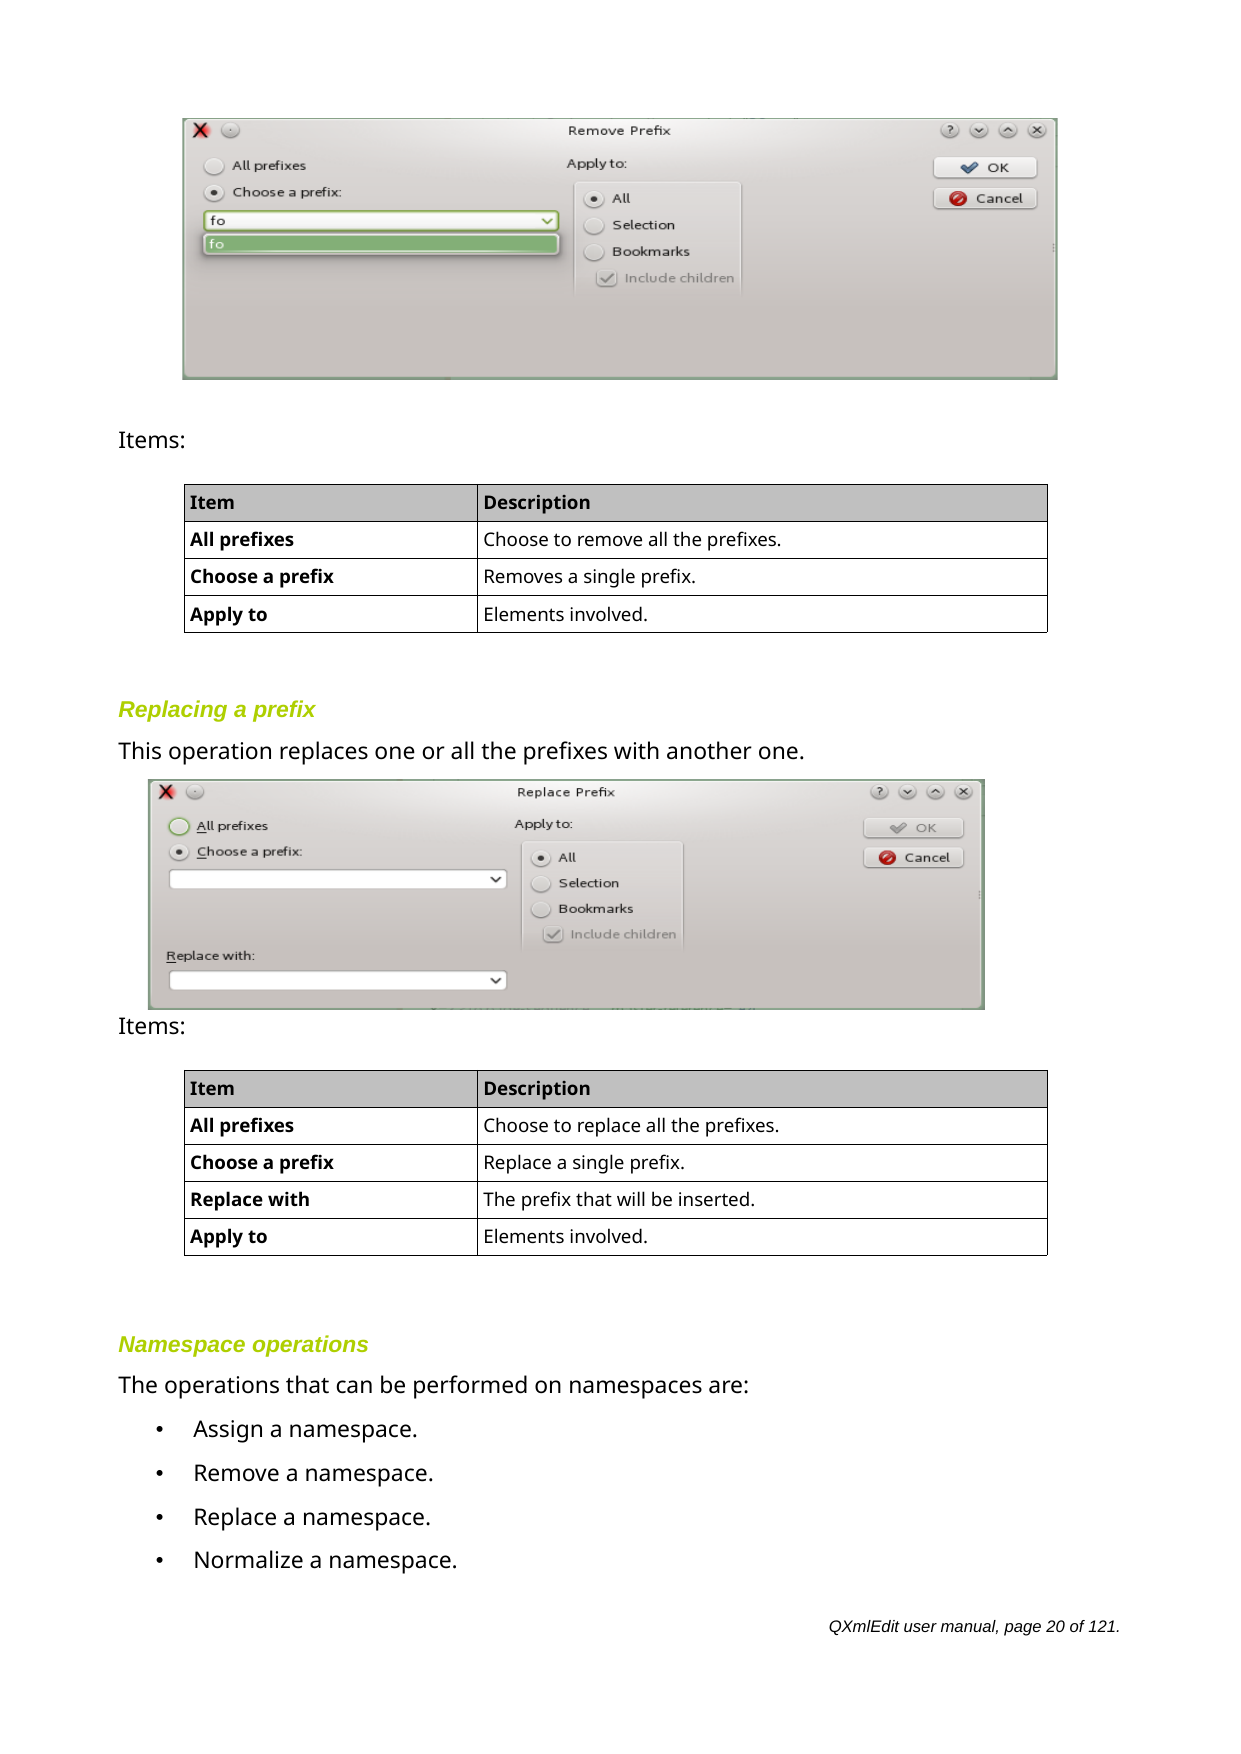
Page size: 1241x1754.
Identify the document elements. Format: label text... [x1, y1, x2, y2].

picture [147, 779, 985, 1010]
table_header Item [185, 485, 477, 521]
table_header Item [185, 1071, 477, 1107]
table_cell Elements involved. [478, 1219, 1047, 1255]
table_cell Replace a single prefix. [478, 1145, 1047, 1181]
table_cell All prefixes [185, 522, 477, 558]
text Items: [118, 424, 1122, 455]
table_cell Elements involved. [478, 596, 1047, 632]
list Normalize a namespace. [156, 1544, 1122, 1576]
list Remove a namespace. [156, 1457, 1122, 1488]
table_cell Apply to [185, 1219, 477, 1255]
table_header Description [478, 1071, 1047, 1107]
subtitle Replacing a prefix [118, 696, 1122, 722]
text Items: [118, 779, 1122, 1041]
table_cell Replace with [185, 1182, 477, 1218]
picture [182, 118, 1058, 380]
list Assign a namespace. [156, 1413, 1122, 1444]
text This operation replaces one or all the prefixes with another one. [118, 735, 1122, 766]
table_cell All prefixes [185, 1108, 477, 1144]
table_cell Choose a prefix [185, 1145, 477, 1181]
list Replace a namespace. [156, 1501, 1122, 1532]
table_cell Apply to [185, 596, 477, 632]
table_cell Choose to remove all the prefixes. [478, 522, 1047, 558]
table_header Description [478, 485, 1047, 521]
table_cell Choose to replace all the prefixes. [478, 1108, 1047, 1144]
table_cell Removes a single prefix. [478, 559, 1047, 595]
table_cell Choose a prefix [185, 559, 477, 595]
subtitle Namespace operations [118, 1331, 1122, 1357]
text The operations that can be performed on namespaces are: [118, 1369, 1122, 1401]
table_cell The prefix that will be inserted. [478, 1182, 1047, 1218]
